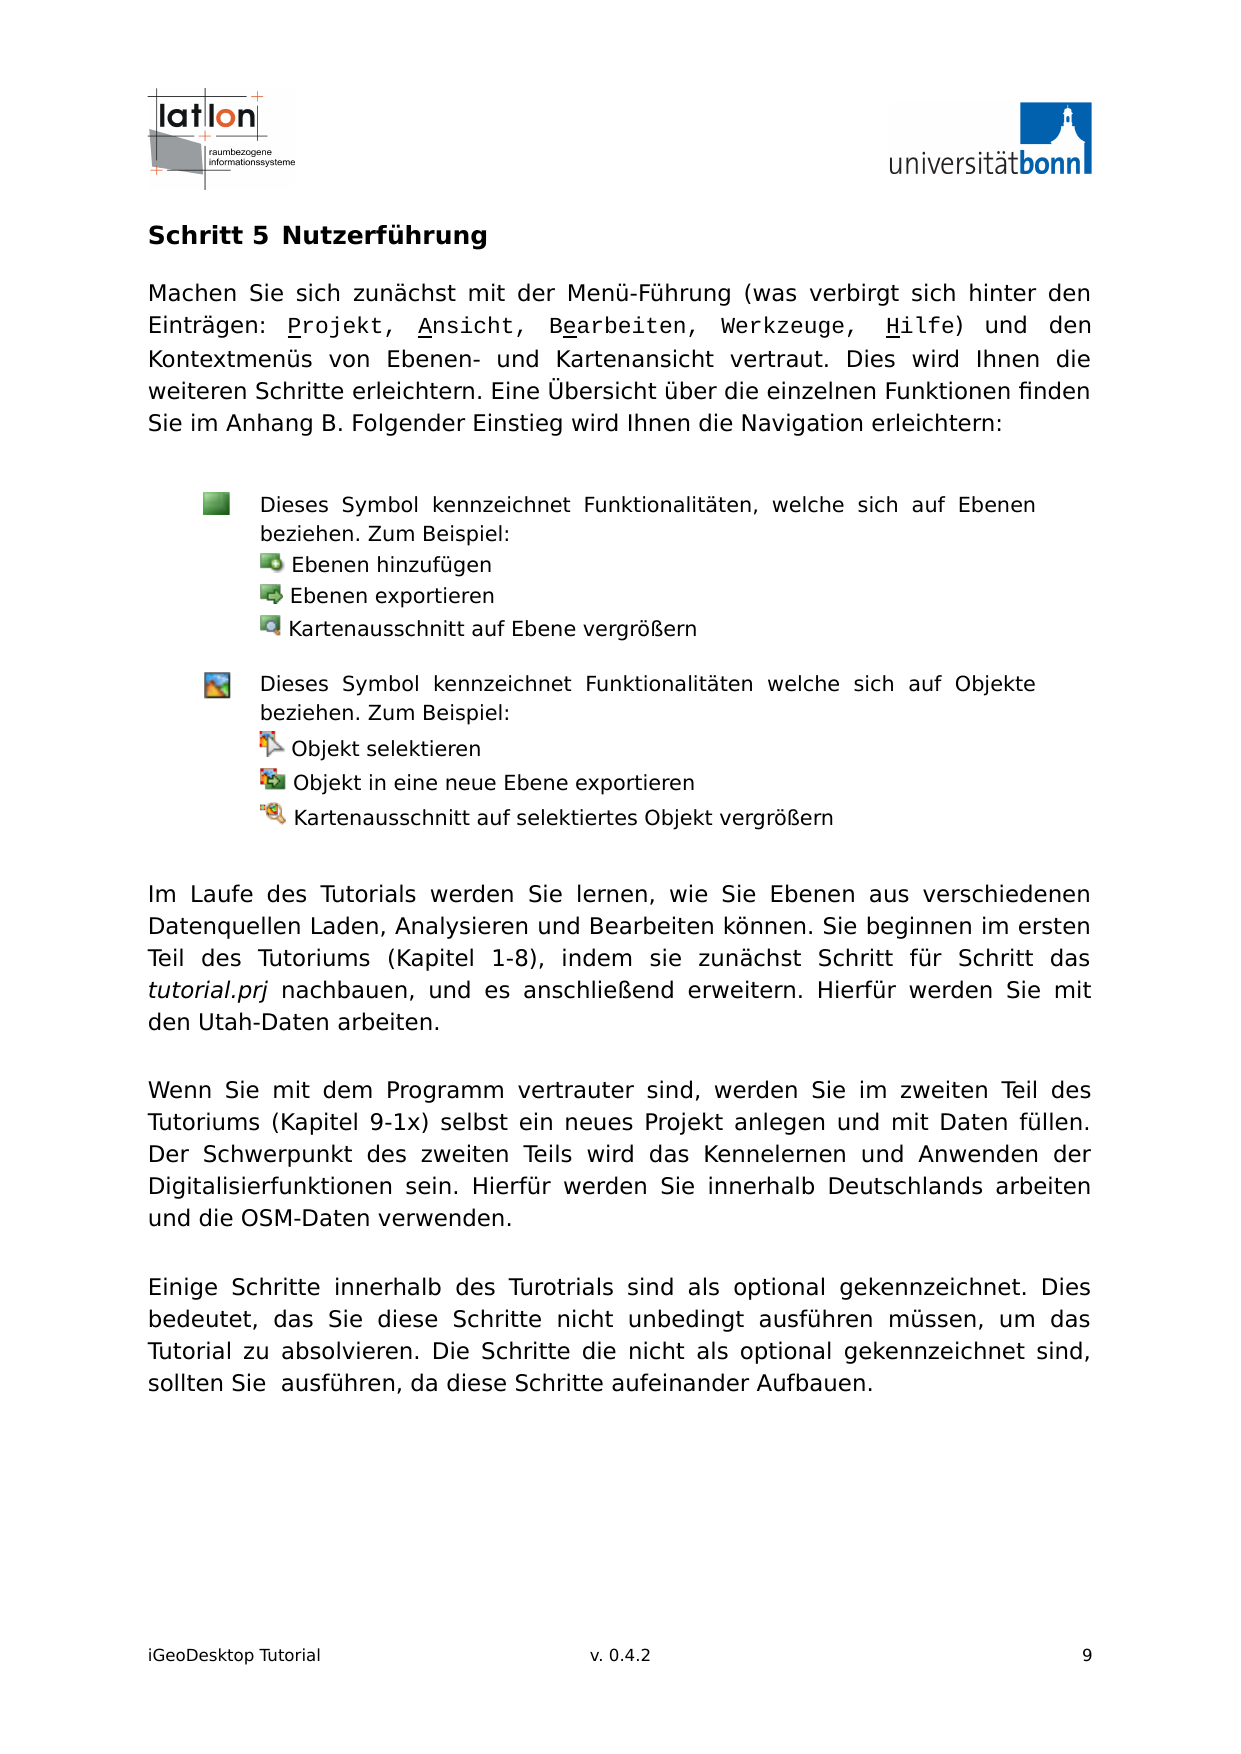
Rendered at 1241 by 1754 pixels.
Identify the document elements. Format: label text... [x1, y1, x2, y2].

picture [147, 88, 295, 190]
text Im Laufe des Tutorials werden Sie lernen, wie Sie Ebenen aus verschiedenen Datenquellen Laden, Analysieren und Bearbeiten können. Sie beginnen im ersten Teil des Tutoriums (Kapitel 1-8), indem sie zunächst Schritt für Schritt das tutorial.prj nachbauen, und es anschließend erweitern. Hierfür werden Sie mit den Utah-Daten arbeiten. [148, 849, 1092, 1036]
picture [259, 801, 287, 826]
subtitle Nutzerführung [148, 221, 1092, 251]
picture [889, 102, 1093, 174]
table_header [203, 492, 259, 671]
picture [259, 614, 282, 637]
table_cell Dieses Symbol kennzeichnet Funktionalitäten welche sich auf Objekte bezie­hen. Zum Beispiel: Objekt selektieren Objekt in eine neue Ebene exportieren Kartenausschnitt auf selektiertes Objekt vergrößern [260, 671, 1037, 831]
picture [259, 583, 283, 604]
picture [259, 552, 285, 573]
text Einige Schritte innerhalb des Turotrials sind als optional gekennzeichnet. Dies bedeutet, das Sie diese Schritte nicht unbedingt ausführen müssen, um das Tutorial zu absolvieren. Die Schritte die nicht als optional gekennzeichnet sind, sollten Sie ausführen, da diese Schritte aufeinander Aufbauen. [148, 1274, 1092, 1397]
picture [203, 492, 230, 515]
text Wenn Sie mit dem Programm vertrauter sind, werden Sie im zweiten Teil des Tutoriums (Kapitel 9-1x) selbst ein neues Projekt anlegen und mit Daten füllen. Der Schwerpunkt des zweiten Teils wird das Kennelernen und Anwenden der Digitalisierfunktionen sein. Hierfür werden Sie innerhalb Deutschlands arbeiten und die OSM-Daten verwenden. [148, 1078, 1092, 1232]
picture [203, 671, 232, 700]
table_cell [203, 671, 259, 831]
picture [259, 767, 287, 791]
picture [259, 731, 285, 757]
table_header Dieses Symbol kennzeichnet Funktionalitäten, welche sich auf Ebenen bezie­hen. Zum Beispiel: Ebenen hinzufügen Ebenen exportieren Kartenausschnitt auf Ebene vergrößern [260, 492, 1037, 671]
text Machen Sie sich zunächst mit der Menü-Führung (was verbirgt sich hinter den Einträgen: Projekt, Ansicht, Bearbeiten, Werkzeuge, Hilfe) und den Kontextmenüs von Ebenen- und Kartenansicht vertraut. Dies wird Ihnen die weiteren Schritte erleichtern. Eine Übersicht über die einzelnen Funktionen finden Sie im Anhang B. Folgender Einstieg wird Ihnen die Navigation erleichtern: [148, 281, 1092, 469]
